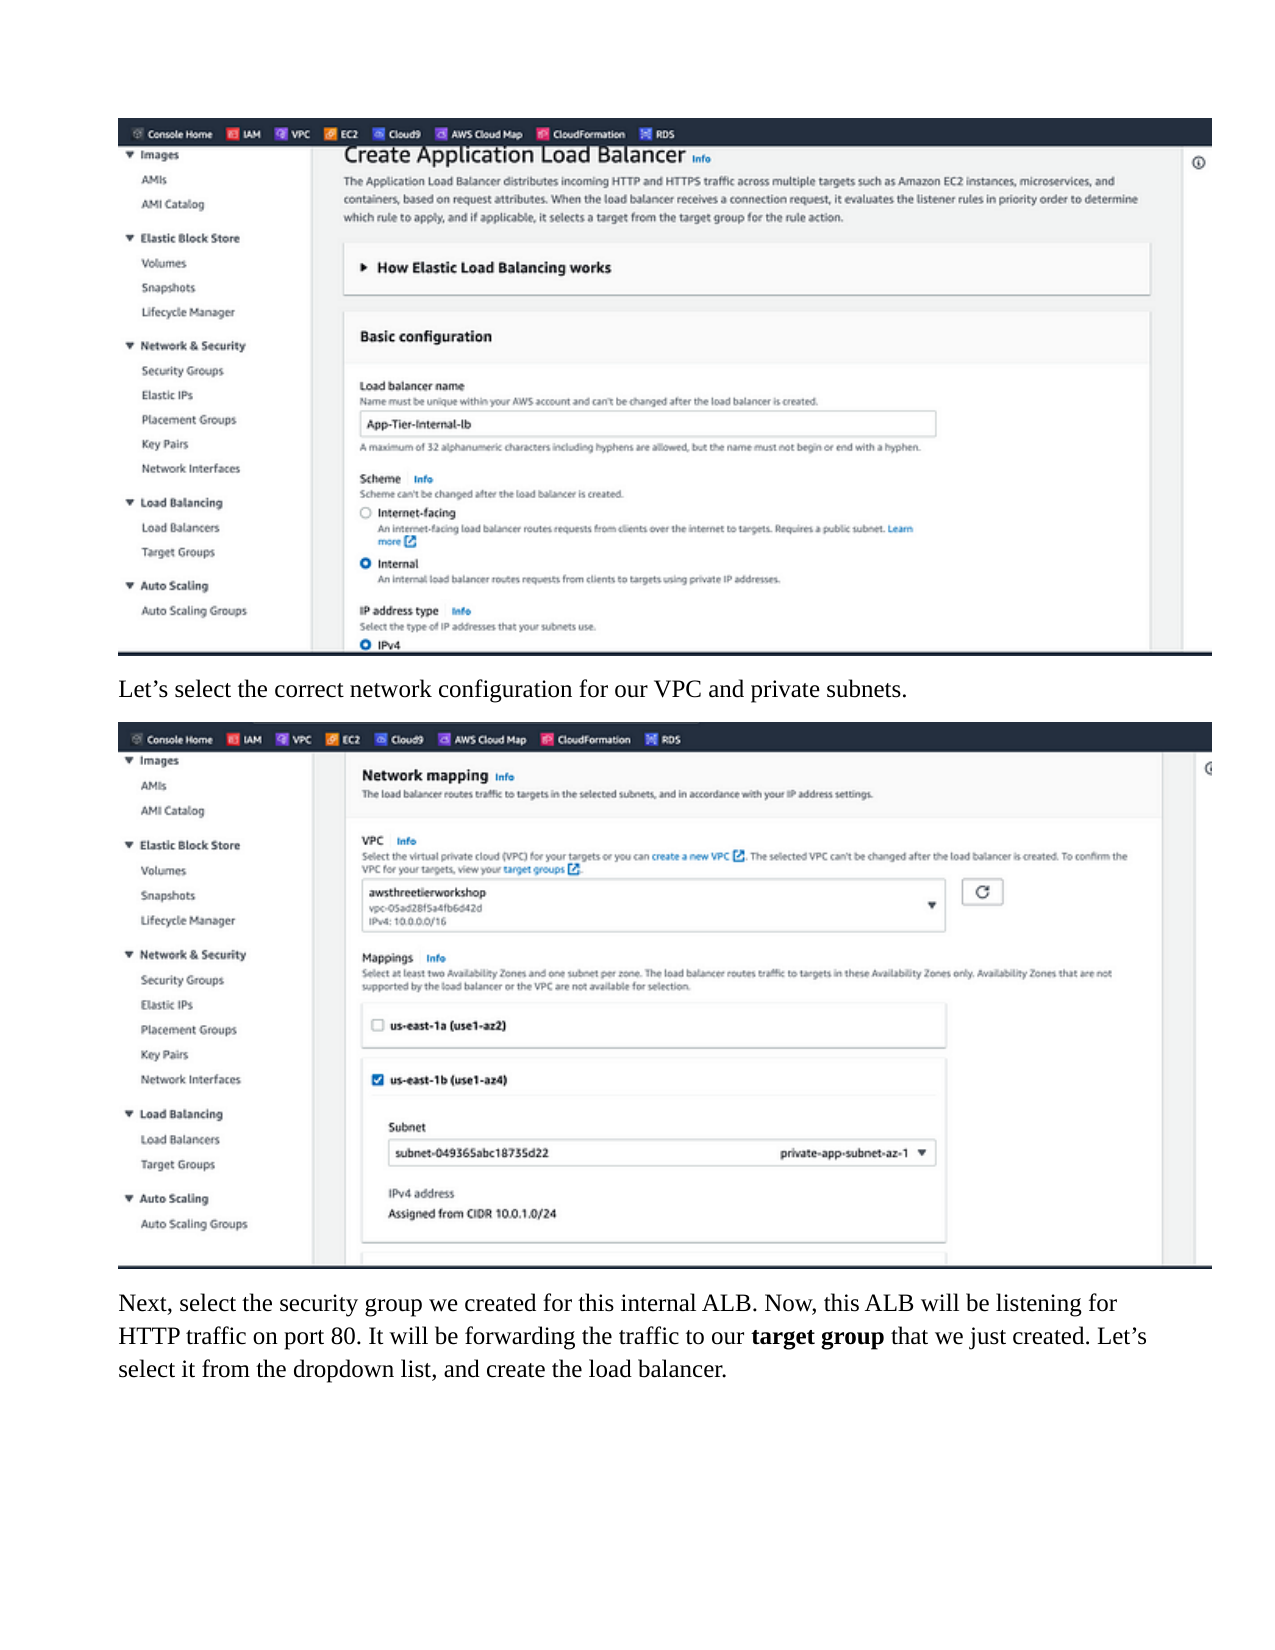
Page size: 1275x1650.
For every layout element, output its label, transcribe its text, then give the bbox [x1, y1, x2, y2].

text Next, select the security group we created for this internal ALB. Now, this ALB will be listening for HTTP traffic on port 80. It will be forwarding the traffic to our target group that we just created. Let’s select it from the dropdown list, and create the load balancer. [118, 1288, 1157, 1383]
text Let’s select the correct network configuration for our VPC and private subnets. [118, 674, 1157, 703]
picture [118, 118, 1212, 656]
picture [118, 722, 1212, 1269]
